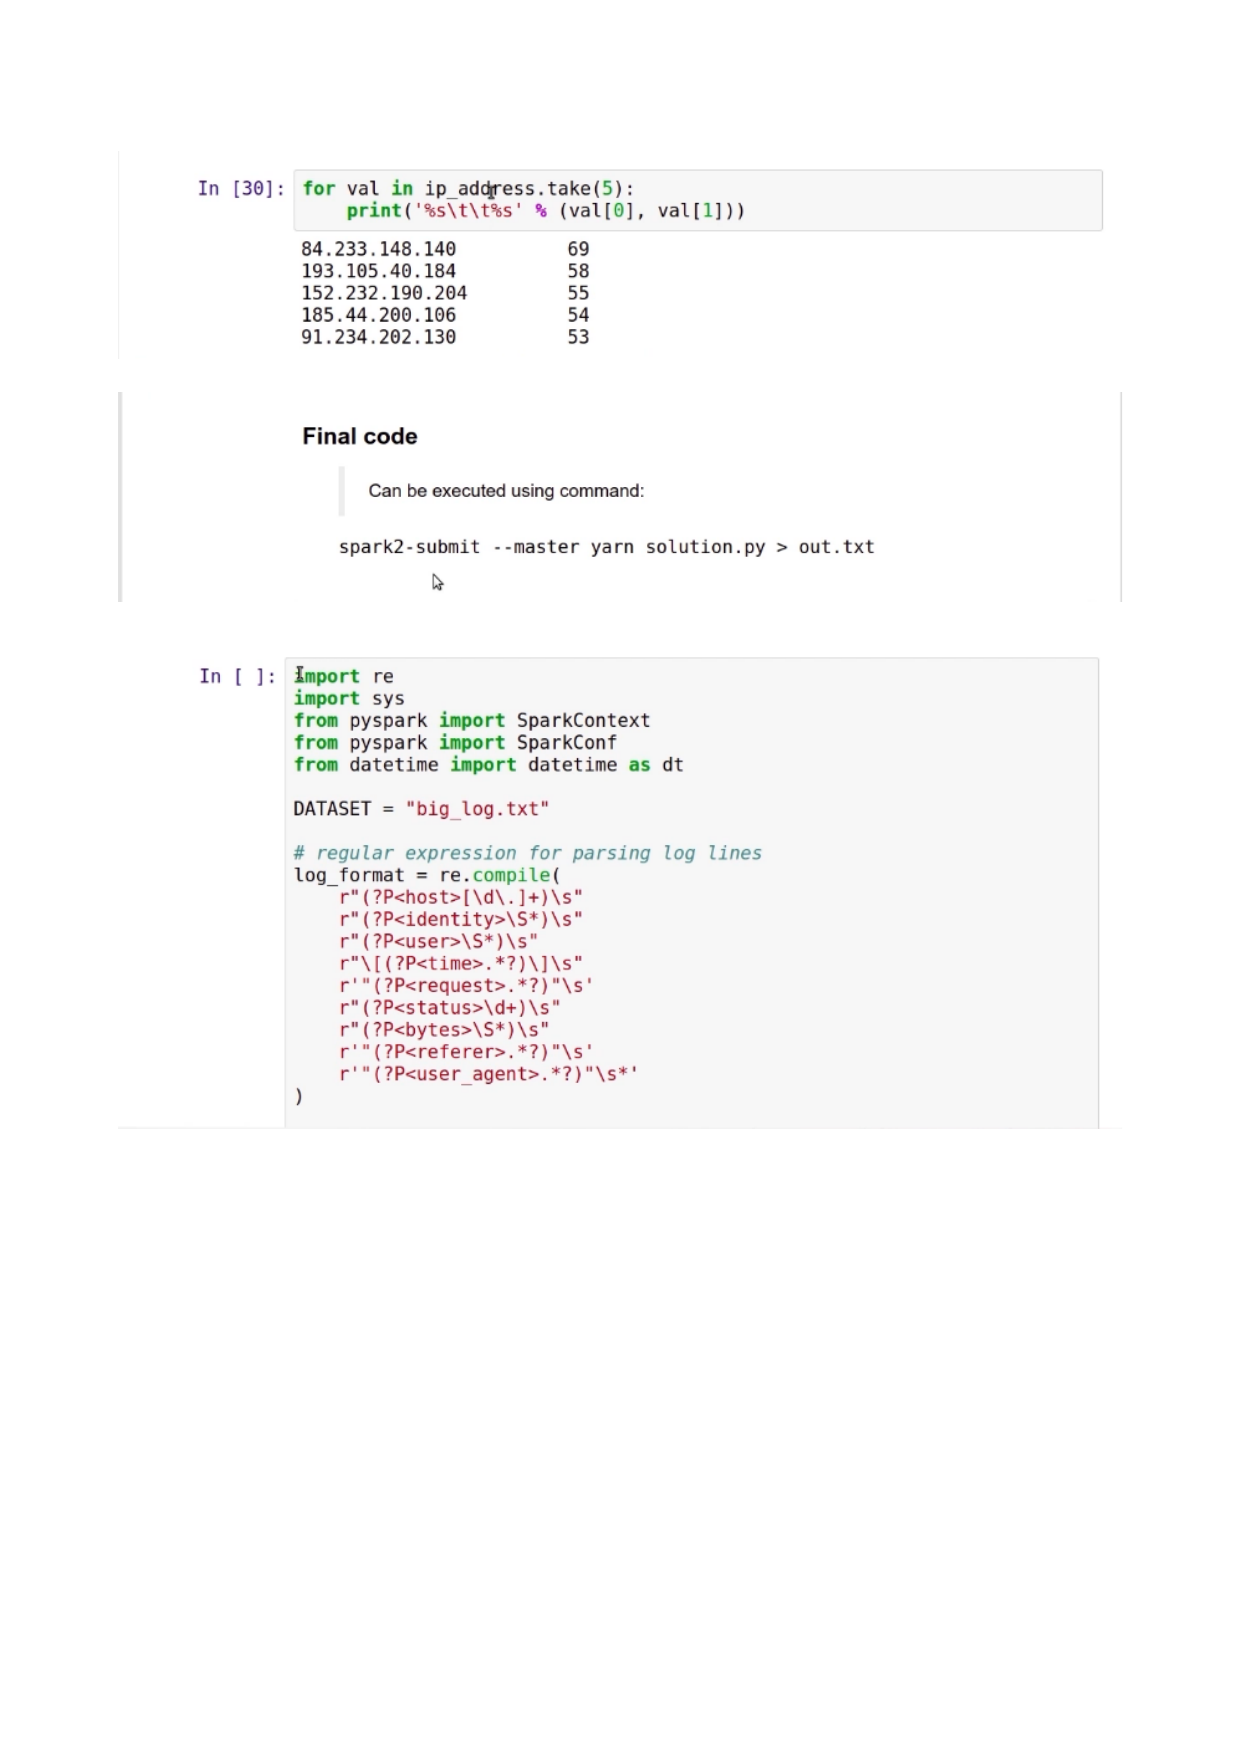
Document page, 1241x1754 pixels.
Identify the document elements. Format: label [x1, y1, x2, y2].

picture [118, 392, 1123, 602]
picture [118, 635, 1123, 1129]
picture [118, 151, 1123, 359]
